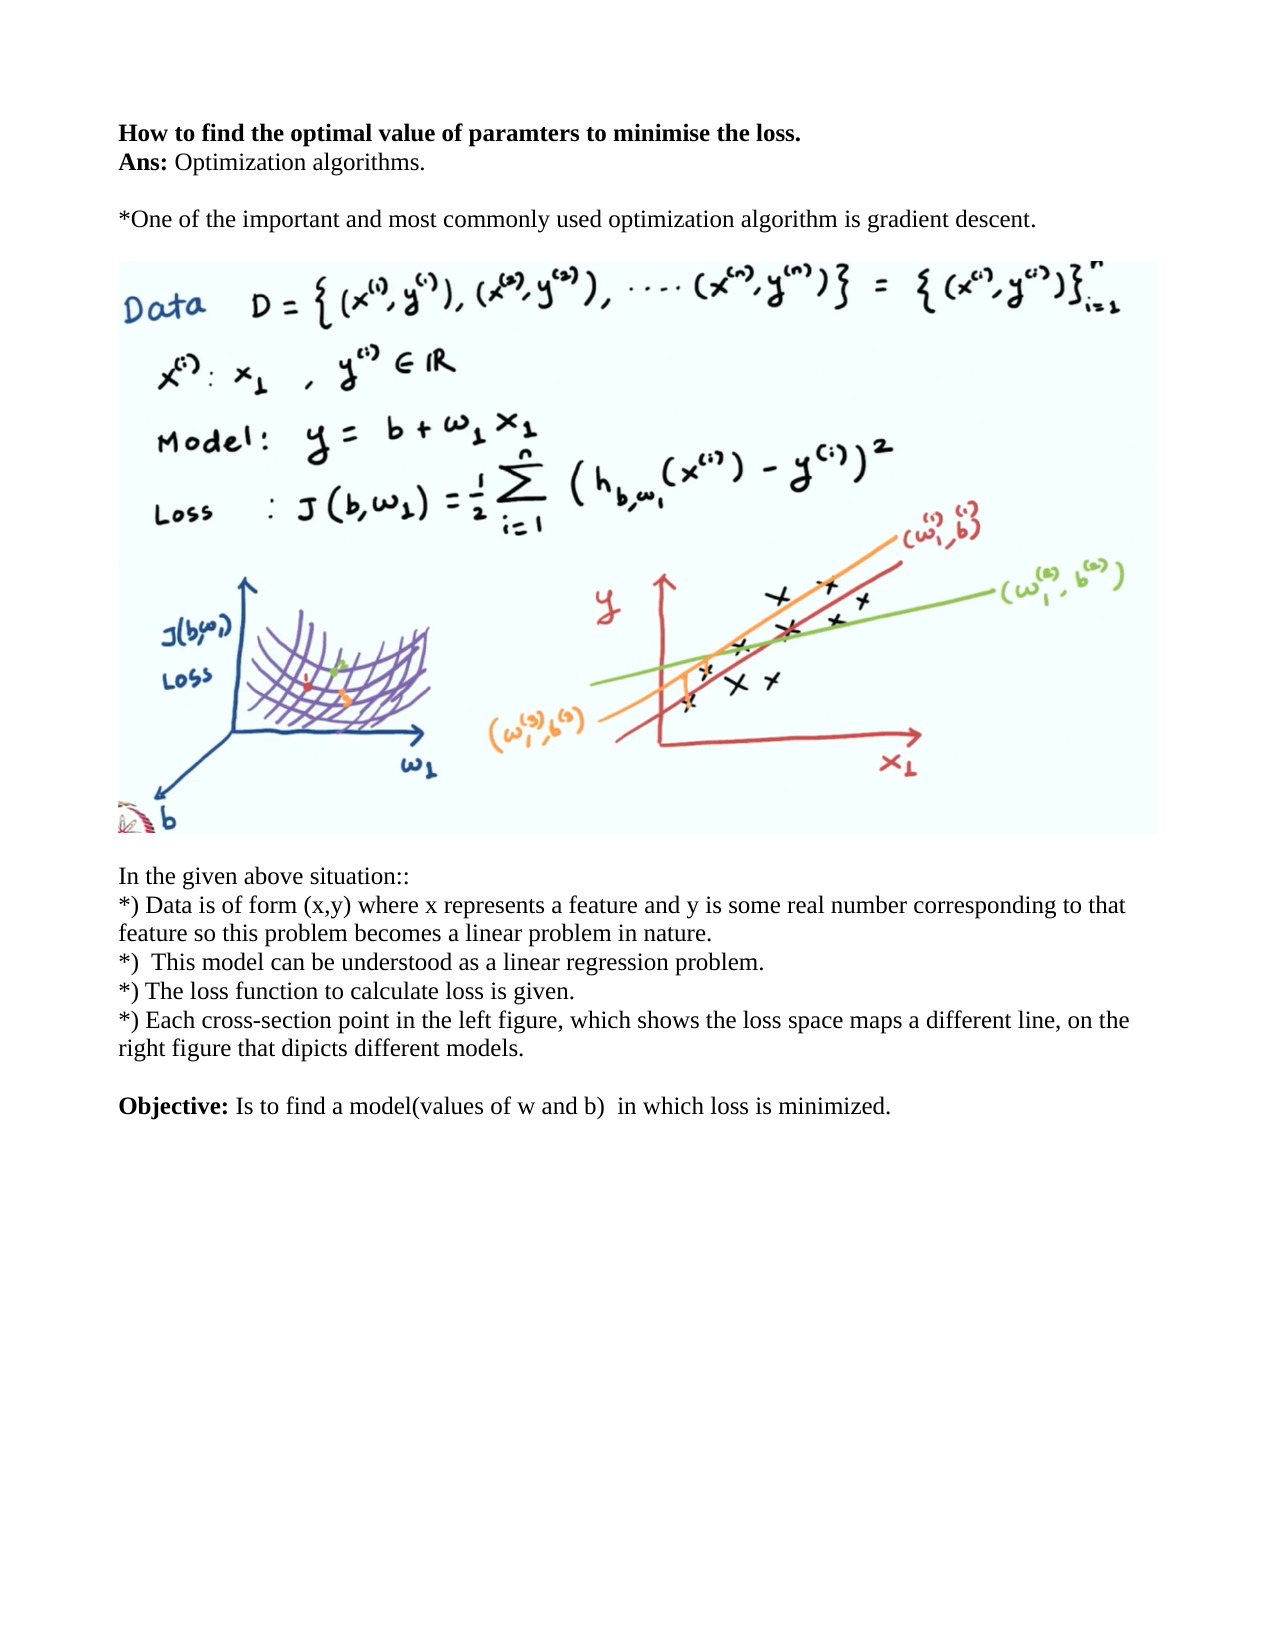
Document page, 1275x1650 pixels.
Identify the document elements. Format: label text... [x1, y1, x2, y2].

picture [118, 261, 1157, 833]
text *) The loss function to calculate loss is given. [118, 976, 1157, 1005]
text Objective: Is to find a model(values of w and b) in which loss is minimized. [118, 1091, 1157, 1120]
text *One of the important and most commonly used optimization algorithm is gradient descent. [118, 204, 1157, 233]
text How to find the optimal value of paramters to minimise the loss. [118, 118, 1157, 147]
text *) Each cross-section point in the left figure, which shows the loss space maps a different line, on the right figure that dipicts different models. [118, 1005, 1157, 1062]
text *) Data is of form (x,y) where x represents a feature and y is some real number corresponding to that feature so this problem becomes a linear problem in nature. [118, 890, 1157, 947]
text *) This model can be understood as a linear regression problem. [118, 947, 1157, 976]
text Ans: Optimization algorithms. [118, 147, 1157, 176]
text In the given above situation:: [118, 861, 1157, 890]
